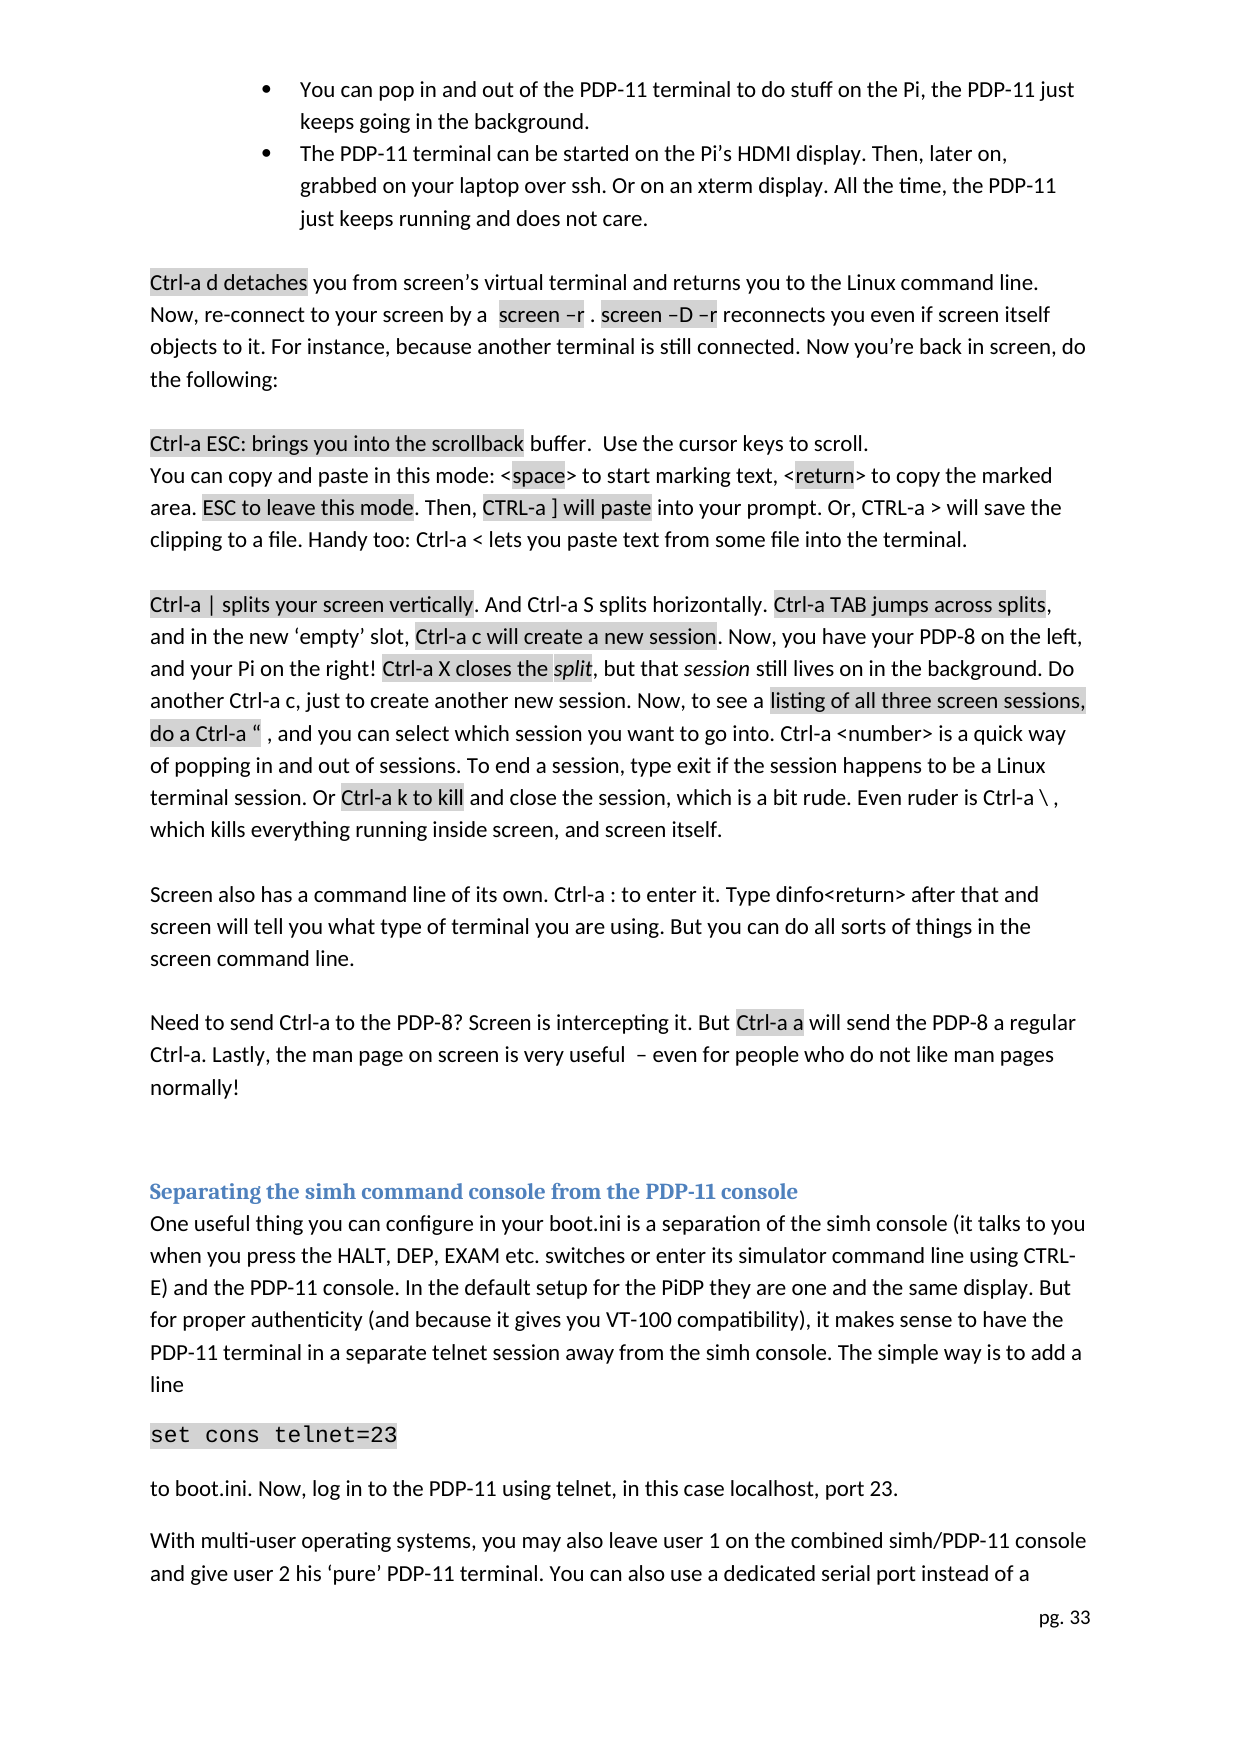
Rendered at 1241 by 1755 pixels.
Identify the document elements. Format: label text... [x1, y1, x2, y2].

text Ctrl-a d detaches you from screen’s virtual terminal and returns you to the Linux command line. [150, 268, 1090, 296]
subtitle Separating the simh command console from the PDP-11 console [150, 1179, 1090, 1205]
text Ctrl-a | splits your screen vertically. And Ctrl-a S splits horizontally. Ctrl-a TAB jumps across splits, and in the new ‘empty’ slot, Ctrl-a c will create a new session. Now, you have your PDP-8 on the left, and your Pi on the right! Ctrl-a X closes the split, but that session still lives on in the background. Do another Ctrl-a c, just to create another new session. Now, to see a listing of all three screen sessions, do a Ctrl-a “ , and you can select which session you want to go into. Ctrl-a <number> is a quick way of popping in and out of sessions. To end a session, type exit if the session happens to be a Linux terminal session. Or Ctrl-a k to kill and close the session, which is a bit rude. Even ruder is Ctrl-a \ , which kills everything running inside screen, and screen itself. [150, 590, 1090, 843]
text You can copy and paste in this mode: <space> to start marking text, <return> to copy the marked area. ESC to leave this mode. Then, CTRL-a ] will paste into your prompt. Or, CTRL-a > will save the clipping to a file. Handy too: Ctrl-a < lets you paste text from some file into the terminal. [150, 461, 1090, 554]
text Ctrl-a ESC: brings you into the scrollback buffer. Use the cursor keys to scroll. [150, 429, 1090, 457]
text One useful thing you can configure in your boot.ini is a separation of the simh console (it talks to you when you press the HALT, DEP, EXAM etc. switches or enter its simulator command line using CTRL-E) and the PDP-11 console. In the default setup for the PiDP they are one and the same display. But for proper authenticity (and because it gives you VT-100 compatibility), it makes sense to have the PDP-11 terminal in a separate telnet session away from the simh console. The simple way is to add a line [150, 1209, 1090, 1398]
text Screen also has a command line of its own. Ctrl-a : to enter it. Type dinfo<return> after that and screen will tell you what type of terminal you are using. But you can do all sorts of things in the screen command line. [150, 880, 1090, 972]
text to boot.ini. Now, log in to the PDP-11 using telnet, in this case localhost, port 23. [150, 1474, 1090, 1502]
list The PDP-11 terminal can be started on the Pi’s HDMI display. Then, later on, grabbed on your laptop over ssh. Or on an xterm display. All the time, the PDP-11 just keeps running and does not care. [262, 139, 1090, 232]
text set cons telnet=23 [150, 1423, 1090, 1449]
text Need to send Ctrl-a to the PDP-8? Screen is intercepting it. But Ctrl-a a will send the PDP-8 a regular Ctrl-a. Lastly, the man page on screen is very useful – even for people who do not like man pages normally! [150, 1008, 1090, 1101]
text With multi-user operating systems, you may also leave user 1 on the combined simh/PDP-11 console and give user 2 his ‘pure’ PDP-11 terminal. You can also use a dedicated serial port instead of a [150, 1527, 1090, 1587]
list You can pop in and out of the PDP-11 terminal to do stuff on the Pi, the PDP-11 just keeps going in the background. [262, 75, 1090, 135]
text Now, re-connect to your screen by a screen –r . screen –D –r reconnects you even if screen itself objects to it. For instance, because another terminal is still connected. Now you’re back in screen, do the following: [150, 300, 1090, 393]
